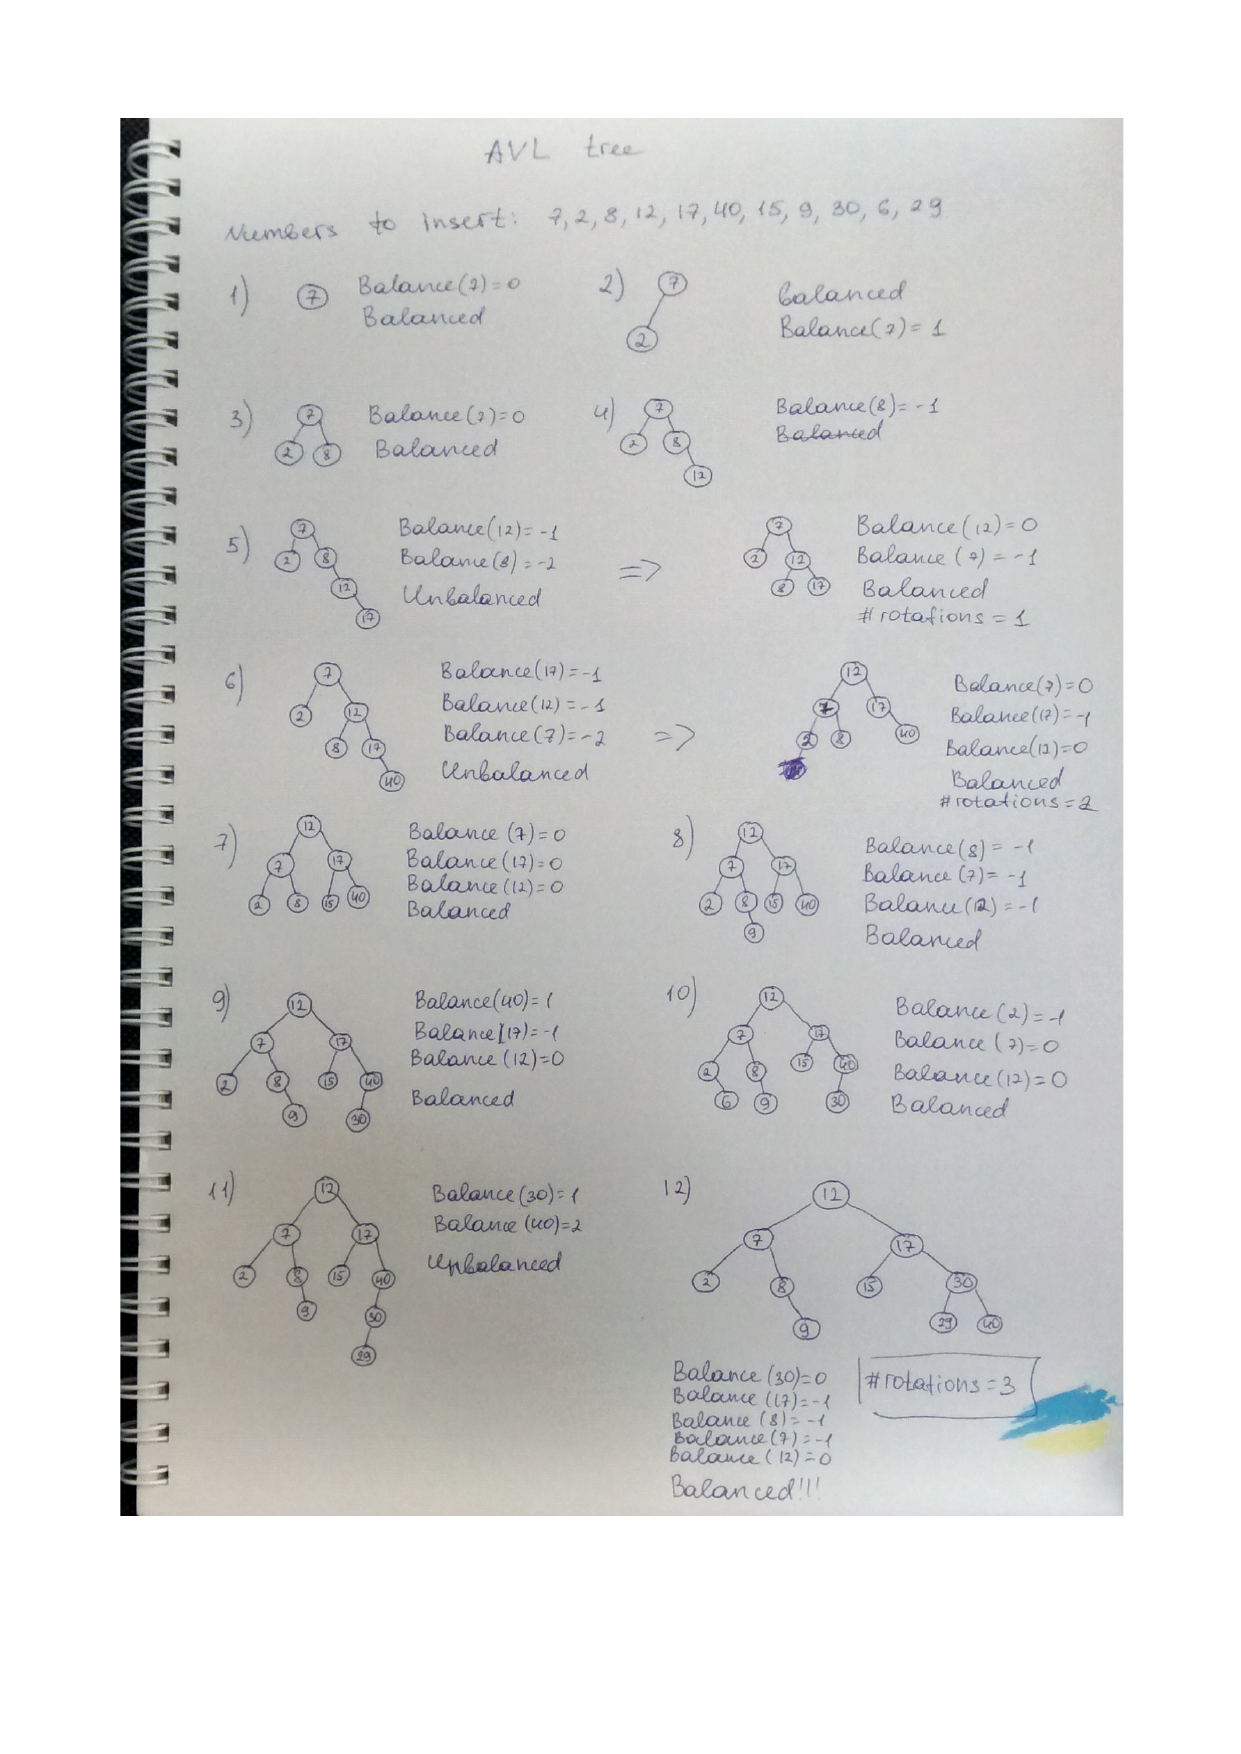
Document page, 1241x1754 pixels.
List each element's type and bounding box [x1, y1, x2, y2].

picture [120, 118, 1124, 1516]
